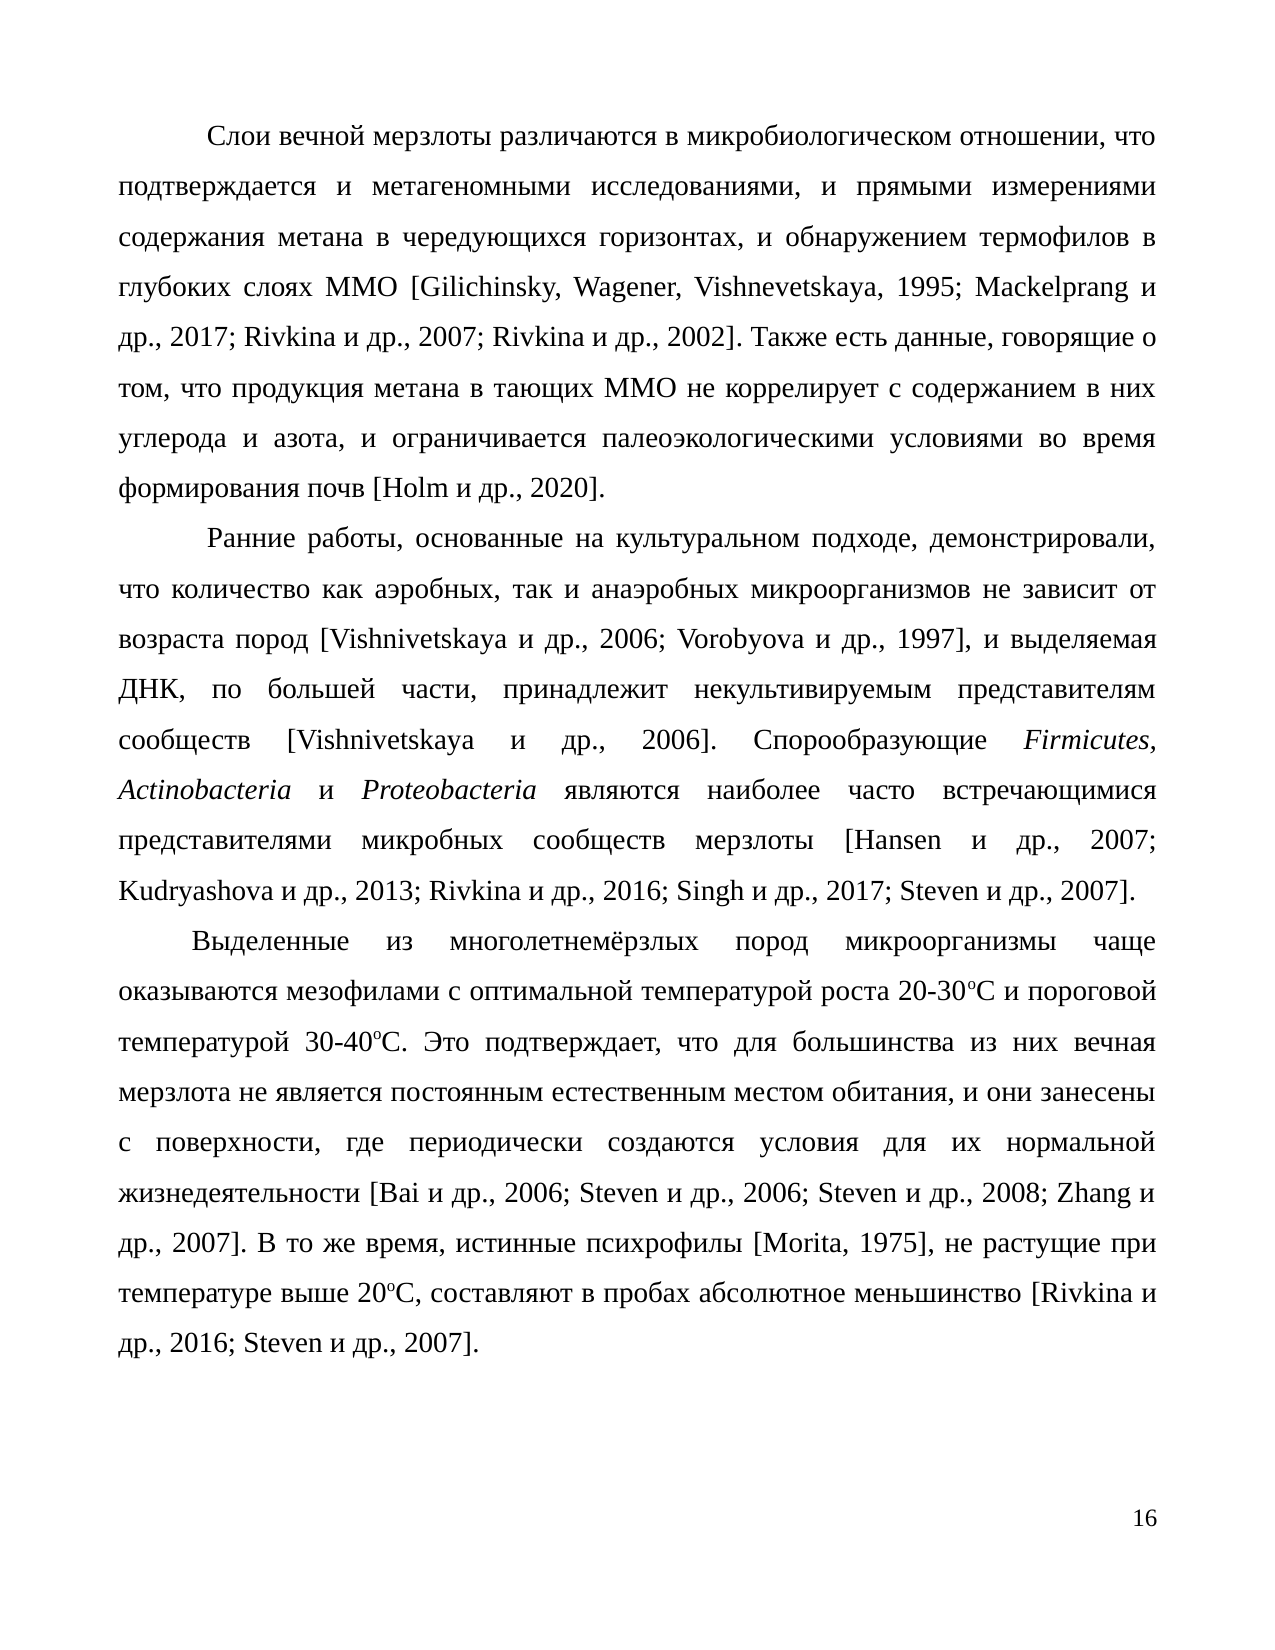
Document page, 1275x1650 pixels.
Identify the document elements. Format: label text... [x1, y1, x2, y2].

text Слои вечной мерзлоты различаются в микробиологическом отношении, что подтверждается и метагеномными исследованиями, и прямыми измерениями содержания метана в чередующихся горизонтах, и обнаружением термофилов в глубоких слоях ММО [Gilichinsky, Wagener, Vishnevetskaya, 1995; Mackelprang и др., 2017; Rivkina и др., 2007; Rivkina и др., 2002]⁠. Также есть данные, говорящие о том, что продукция метана в тающих ММО не коррелирует с содержанием в них углерода и азота, и ограничивается палеоэкологическими условиями во время формирования почв [Holm и др., 2020]⁠. [118, 118, 1157, 504]
text Выделенные из многолетнемёрзлых пород микроорганизмы чаще оказываются мезофилами с оптимальной температурой роста 20-30оС и пороговой температурой 30-40оС. Это подтверждает, что для большинства из них вечная мерзлота не является постоянным естественным местом обитания, и они занесены с поверхности, где периодически создаются условия для их нормальной жизнедеятельности [Bai и др., 2006; Steven и др., 2006; Steven и др., 2008; Zhang и др., 2007]⁠. В то же время, истинные психрофилы [Morita, 1975]⁠, не растущие при температуре выше 20oC, составляют в пробах абсолютное меньшинство [Rivkina и др., 2016; Steven и др., 2007]⁠. [118, 923, 1157, 1359]
text Ранние работы, основанные на культуральном подходе, демонстрировали, что количество как аэробных, так и анаэробных микроорганизмов не зависит от возраста пород [Vishnivetskaya и др., 2006; Vorobyova и др., 1997],⁠ и выделяемая ДНК, по большей части, принадлежит некультивируемым представителям сообществ [Vishnivetskaya и др., 2006]⁠. Спорообразующие Firmicutes, Actinobacteria и Proteobacteria являются наиболее часто встречающимися представителями микробных сообществ мерзлоты [Hansen и др., 2007; Kudryashova и др., 2013; Rivkina и др., 2016; Singh и др., 2017; Steven и др., 2007]. [118, 521, 1157, 906]
